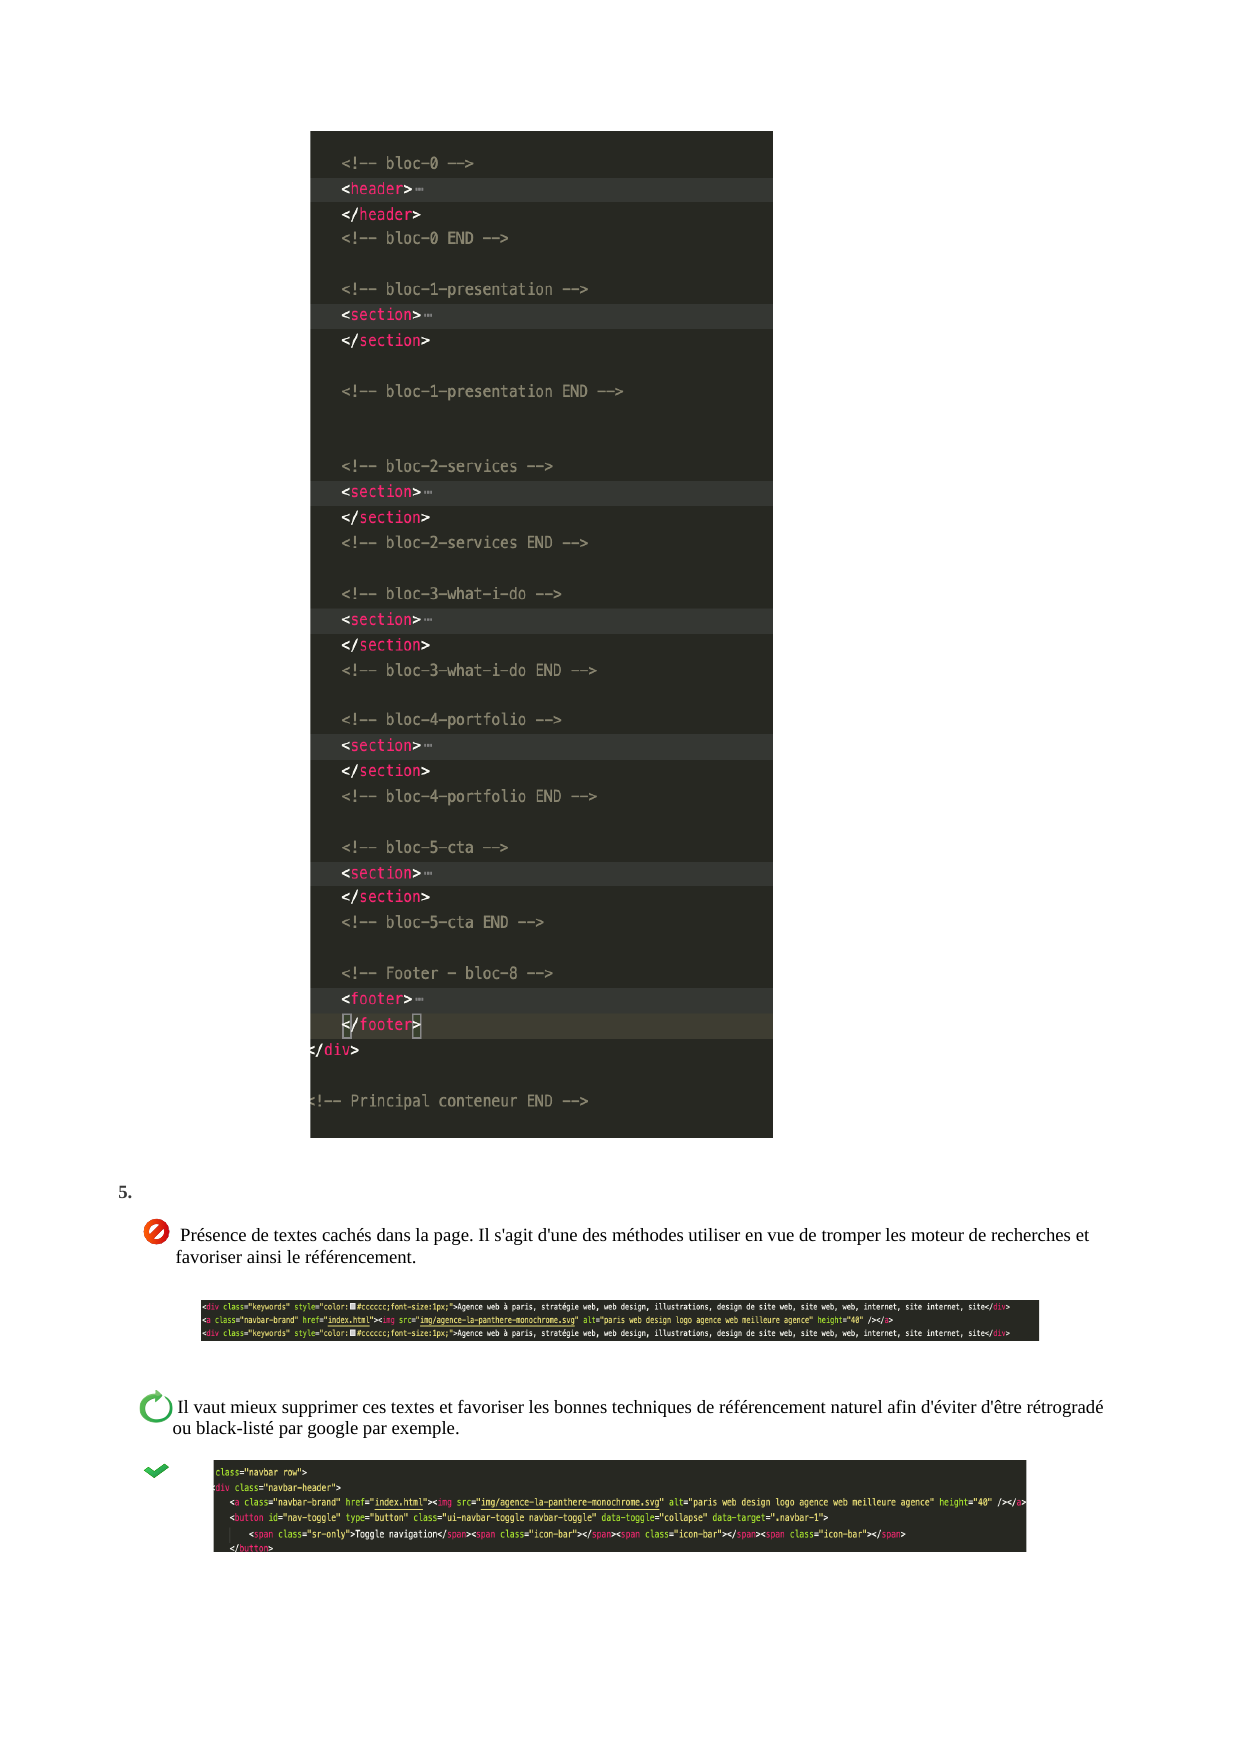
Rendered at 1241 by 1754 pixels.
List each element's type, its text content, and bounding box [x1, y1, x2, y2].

picture [213, 1460, 1027, 1552]
text Présence de textes cachés dans la page. Il s'agit d'une des méthodes utiliser en vue de tromper les moteur de recherches et favoriser ainsi le référencement. [118, 1224, 1122, 1267]
picture [310, 131, 773, 1138]
picture [201, 1300, 1040, 1341]
text Il vaut mieux supprimer ces textes et favoriser les bonnes techniques de référencement naturel afin d'éviter d'être rétrogradé ou black-listé par google par exemple. [118, 1396, 1122, 1439]
text 5. [118, 1181, 1122, 1202]
picture [139, 1390, 173, 1423]
